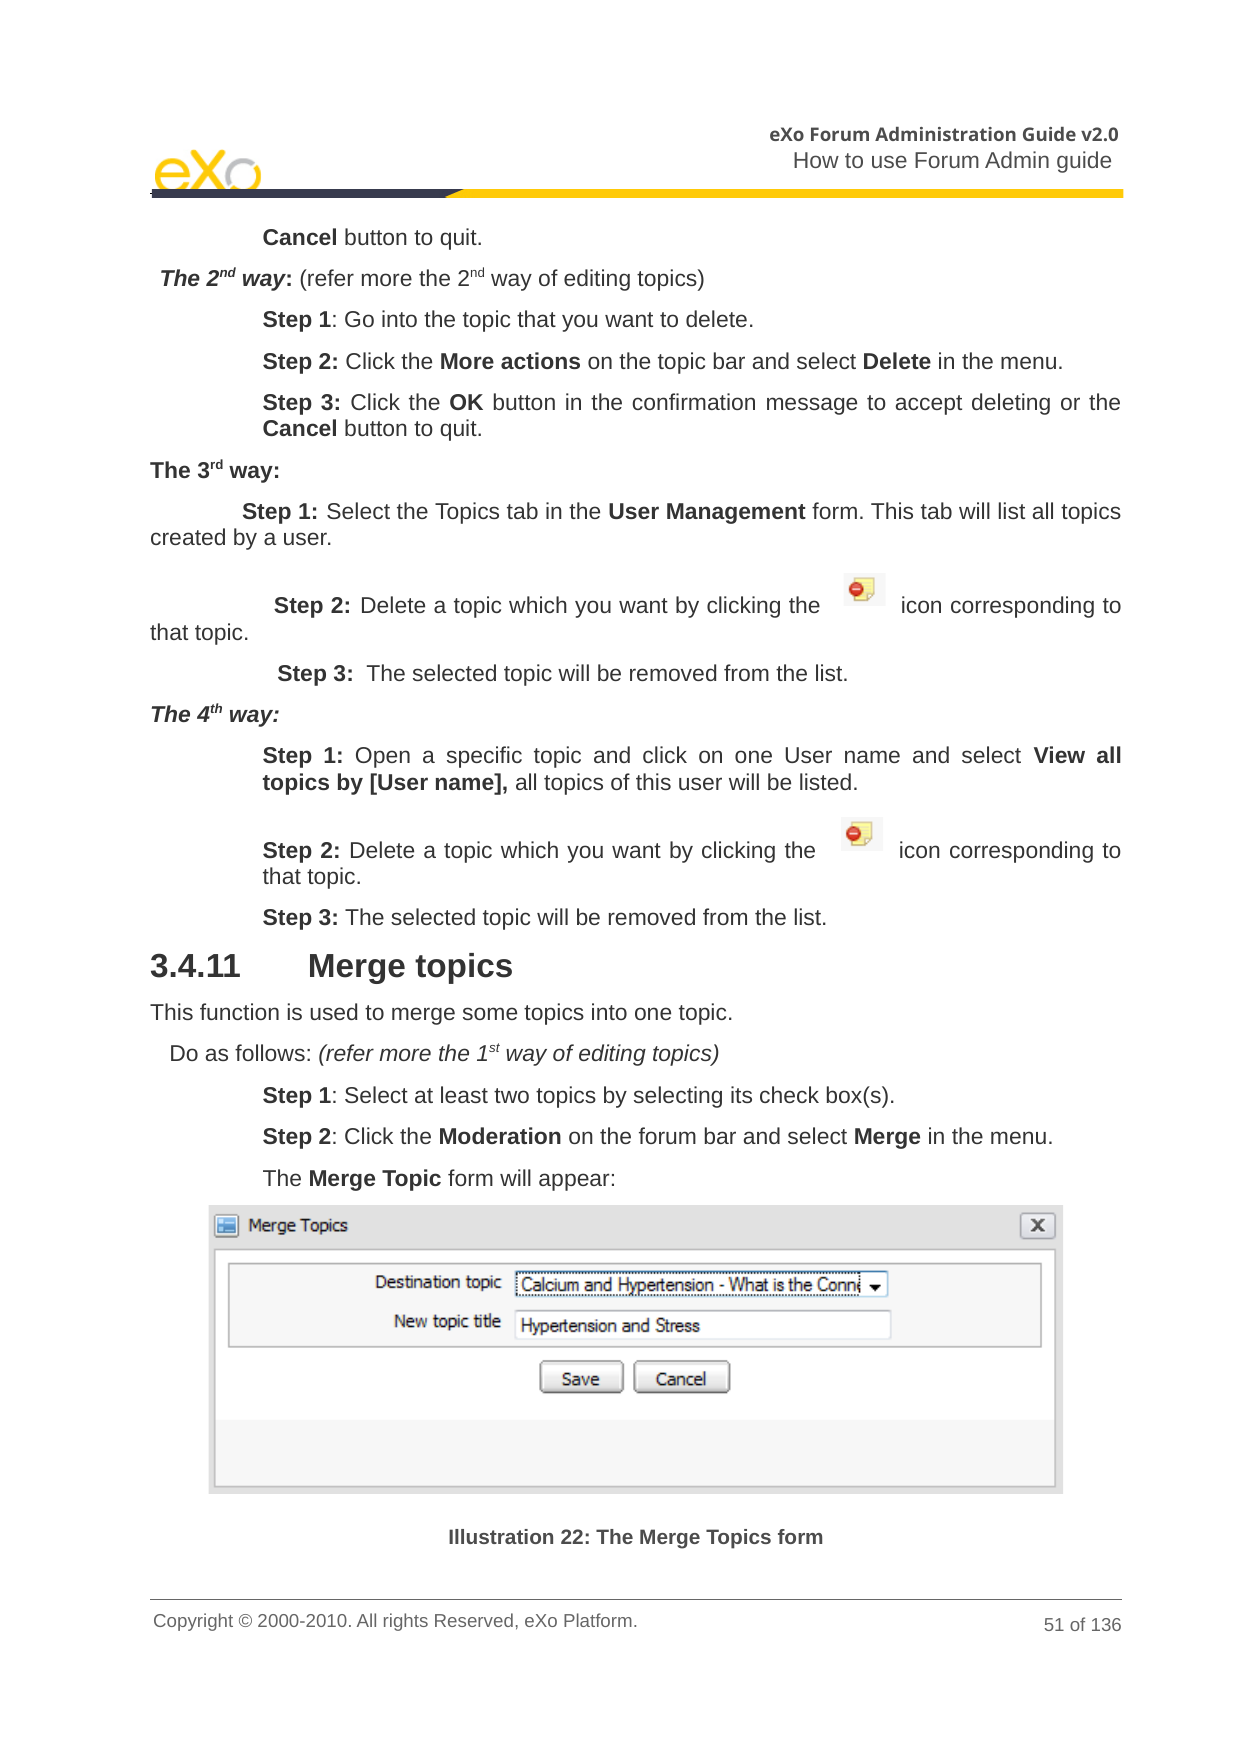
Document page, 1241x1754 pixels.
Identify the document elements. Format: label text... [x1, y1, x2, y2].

list Cancel button to quit. [225, 223, 1122, 250]
text The 3rd way: [150, 457, 1122, 483]
list Step 2: Click the More actions on the topic bar and select Delete in the menu. [225, 348, 1122, 374]
list Step 2: Click the Moderation on the forum bar and select Merge in the menu. [225, 1123, 1122, 1149]
list The Merge Topic form will appear: [225, 1164, 1122, 1191]
list Step 2: Delete a topic which you want by clicking the icon corresponding to that topic. [225, 810, 1122, 889]
list Illustration 22: The Merge Topics form [195, 1273, 1077, 1549]
text Do as follows: (refer more the 1st way of editing topics) [150, 1040, 1122, 1067]
subtitle Merge topics [150, 946, 1122, 984]
list Step 1: Go into the topic that you want to delete. [225, 306, 1122, 333]
list Step 3: The selected topic will be removed from the list. [225, 904, 1122, 931]
list The 2nd way: (refer more the 2nd way of editing topics) [122, 265, 1122, 291]
list Step 3: Click the OK button in the confirmation message to accept deleting or the Cancel button to quit. [225, 389, 1122, 442]
text Step 3: The selected topic will be removed from the list. [150, 660, 1122, 686]
text The 4th way: [150, 701, 1122, 727]
picture [208, 1205, 1064, 1494]
text Step 2: Delete a topic which you want by clicking the icon corresponding to that topic. [150, 566, 1122, 645]
list Step 1: Select at least two topics by selecting its check box(s). [225, 1082, 1122, 1108]
picture [841, 817, 884, 851]
text This function is used to merge some topics into one topic. [150, 999, 1122, 1025]
text Step 1: Select the Topics tab in the User Management form. This tab will list all topics created by a user. [150, 498, 1122, 551]
picture [151, 149, 1124, 198]
list [195, 1198, 1077, 1273]
picture [843, 573, 886, 606]
list Step 1: Open a specific topic and click on one User name and select View all topics by [User name], all topics of this user will be listed. [225, 742, 1122, 795]
